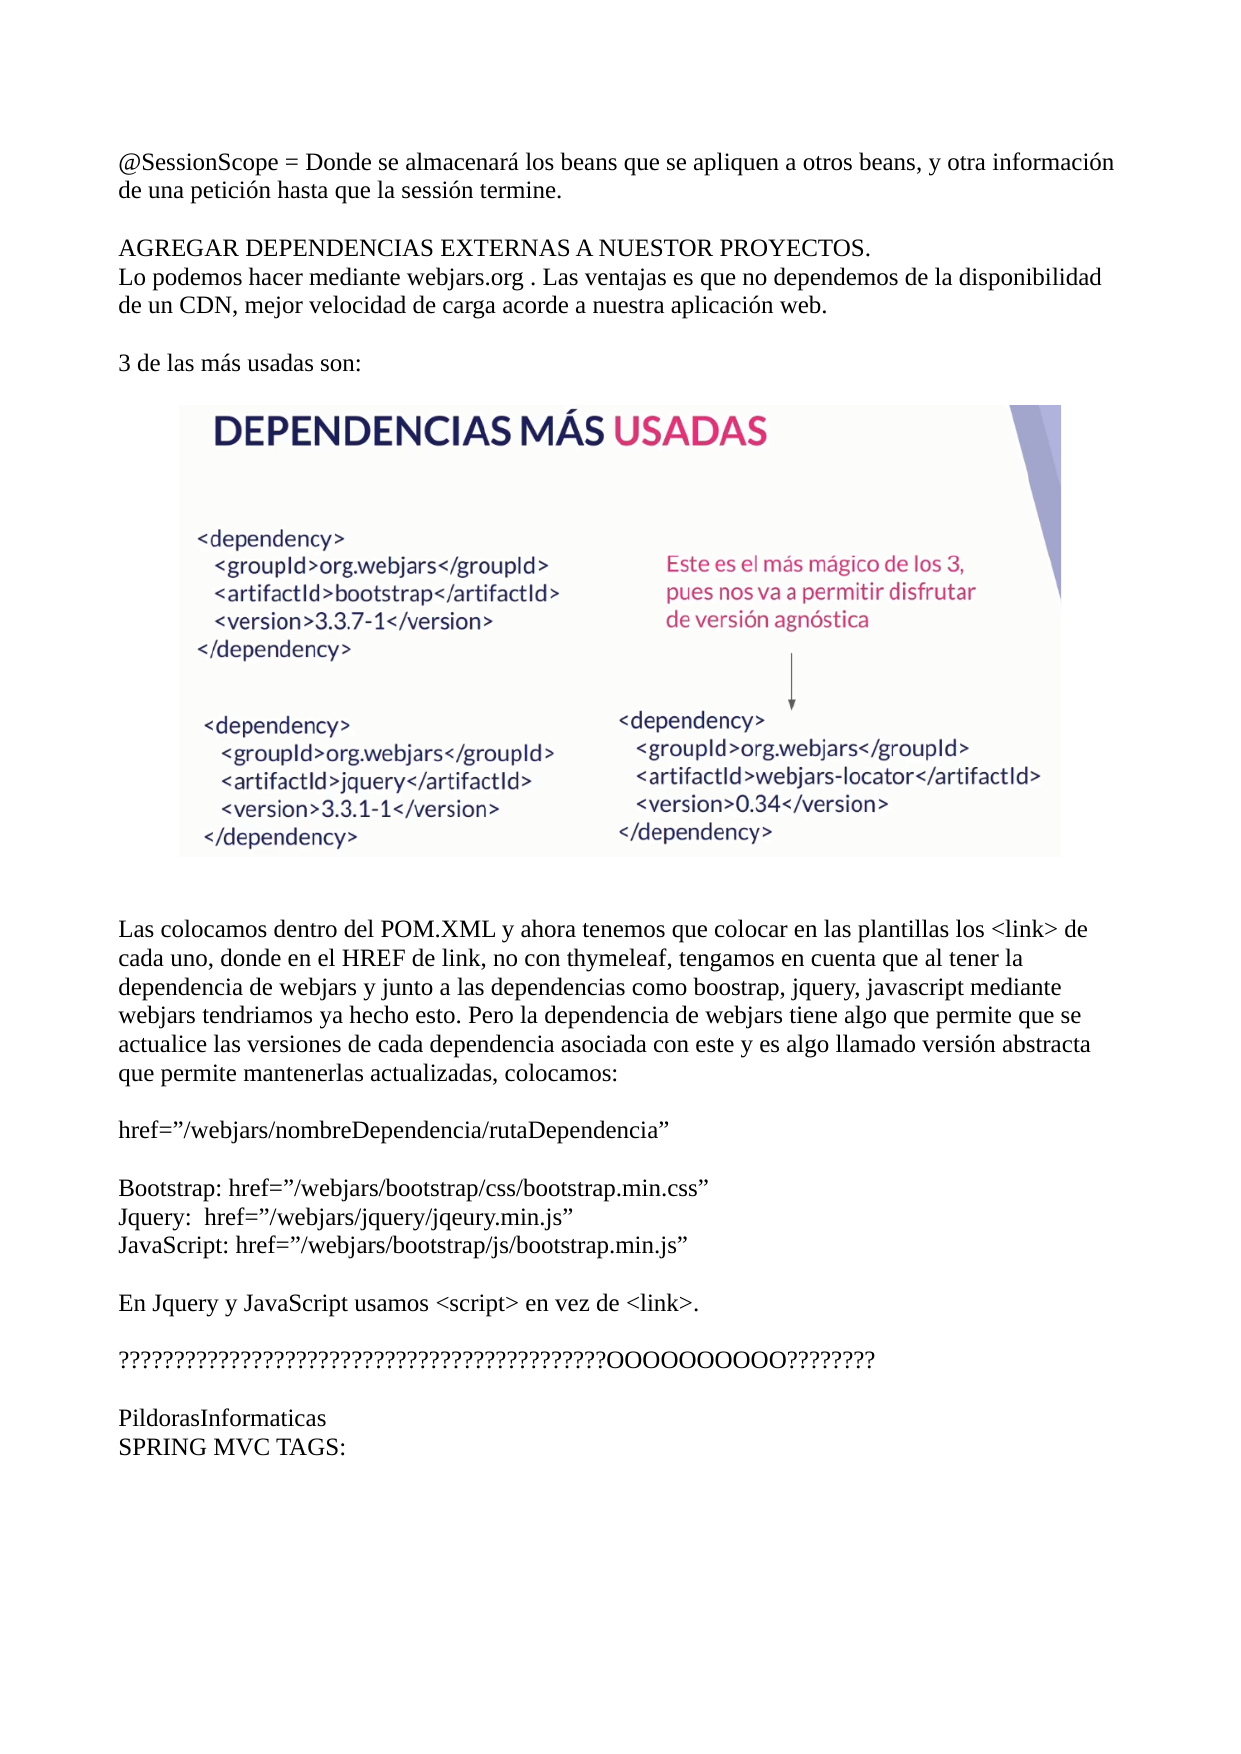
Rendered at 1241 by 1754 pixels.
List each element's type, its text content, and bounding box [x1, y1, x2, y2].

text SPRING MVC TAGS: [118, 1432, 1122, 1461]
text En Jquery y JavaScript usamos <script> en vez de <link>. [118, 1288, 1122, 1317]
text Bootstrap: href=”/webjars/bootstrap/css/bootstrap.min.css” [118, 1173, 1122, 1202]
text @SessionScope = Donde se almacenará los beans que se apliquen a otros beans, y otra información de una petición hasta que la sessión termine. [118, 147, 1122, 204]
text Lo podemos hacer mediante webjars.org . Las ventajas es que no dependemos de la disponibilidad de un CDN, mejor velocidad de carga acorde a nuestra aplicación web. [118, 262, 1122, 319]
text href=”/webjars/nombreDependencia/rutaDependencia” [118, 1116, 1122, 1144]
text 3 de las más usadas son: [118, 348, 1122, 377]
text PildorasInformaticas [118, 1403, 1122, 1432]
text Jquery: href=”/webjars/jquery/jqeury.min.js” [118, 1202, 1122, 1231]
text Las colocamos dentro del POM.XML y ahora tenemos que colocar en las plantillas los <link> de cada uno, donde en el HREF de link, no con thymeleaf, tengamos en cuenta que al tener la dependencia de webjars y junto a las dependencias como boostrap, jquery, javascript mediante webjars tendriamos ya hecho esto. Pero la dependencia de webjars tiene algo que permite que se actualice las versiones de cada dependencia asociada con este y es algo llamado versión abstracta que permite mantenerlas actualizadas, colocamos: [118, 914, 1122, 1087]
text ????????????????????????????????????????????OOOOOOOOOO???????? [118, 1346, 1122, 1374]
text JavaScript: href=”/webjars/bootstrap/js/bootstrap.min.js” [118, 1231, 1122, 1259]
text AGREGAR DEPENDENCIAS EXTERNAS A NUESTOR PROYECTOS. [118, 233, 1122, 262]
